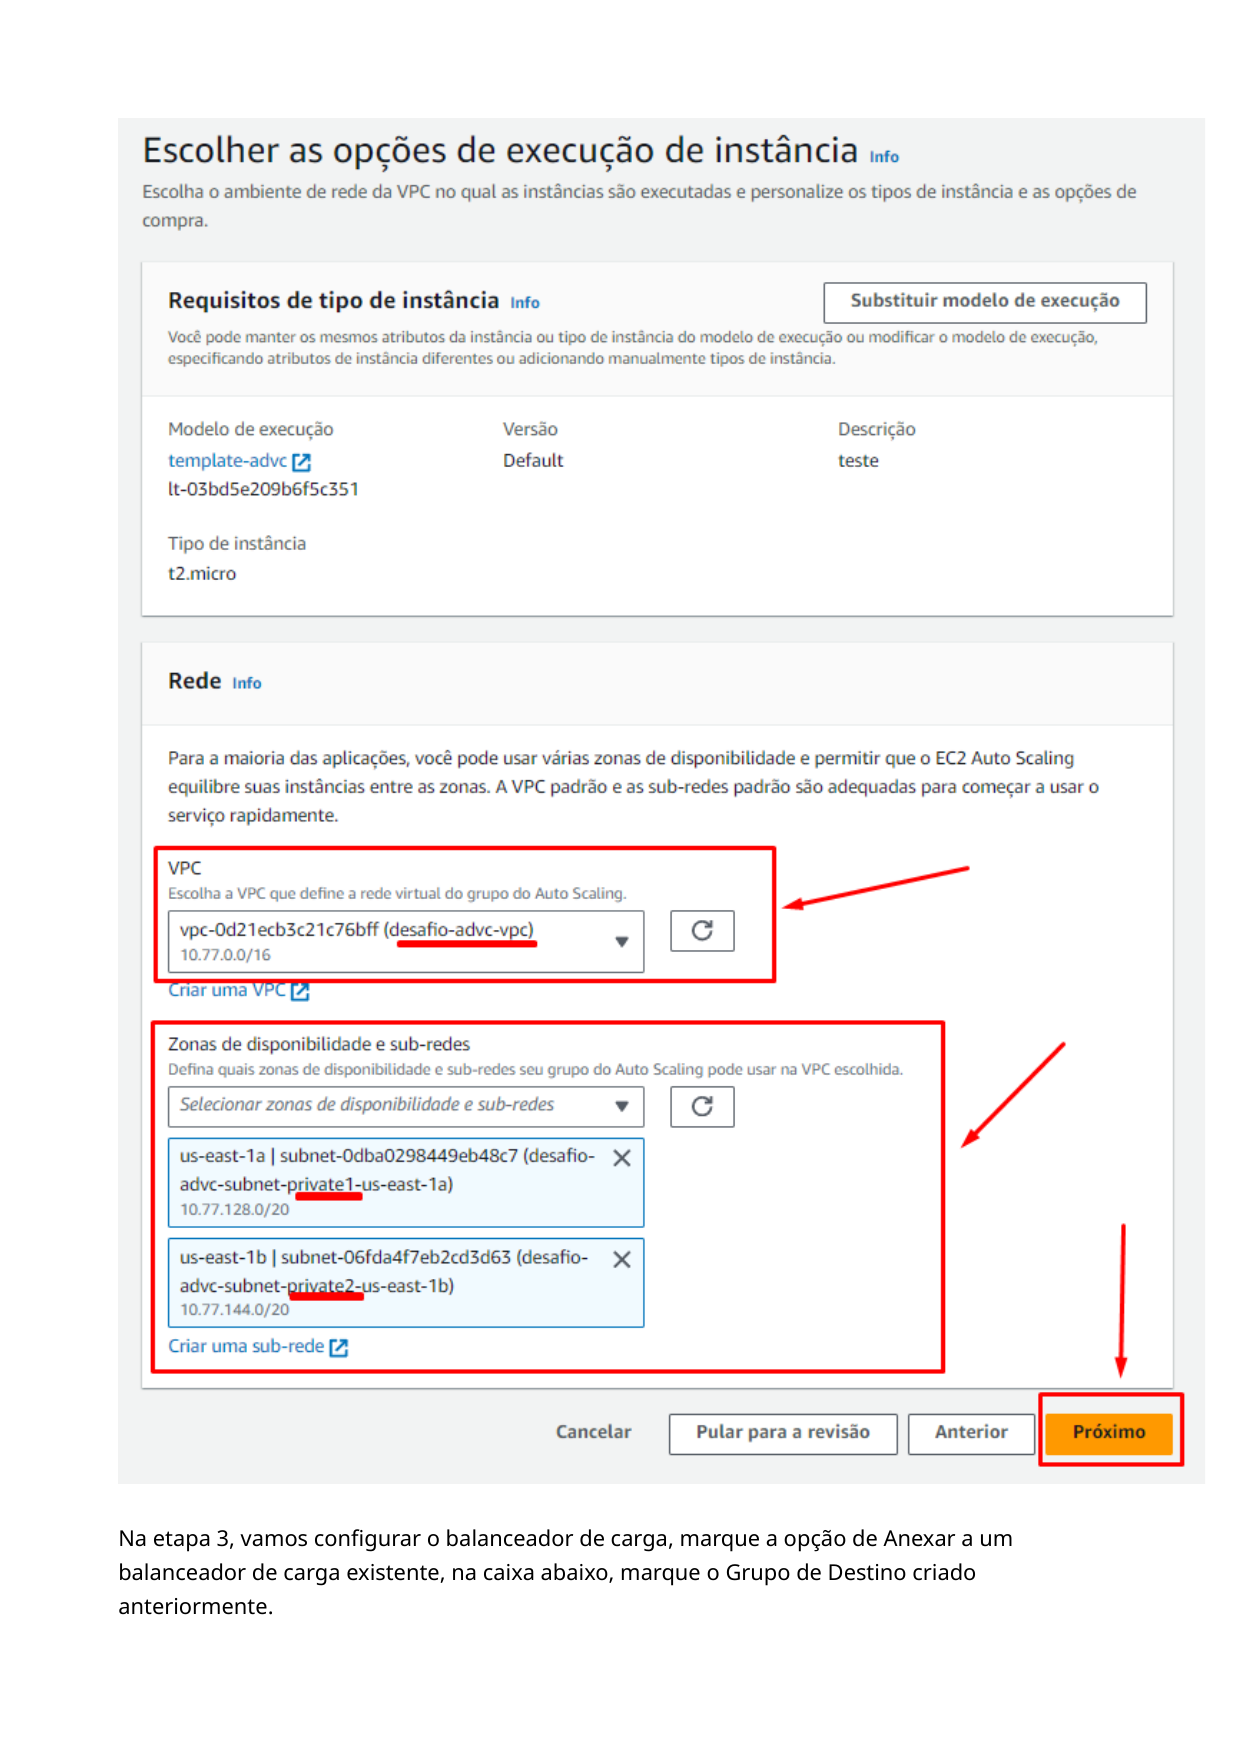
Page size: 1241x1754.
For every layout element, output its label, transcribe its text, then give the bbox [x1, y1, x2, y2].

picture [118, 118, 1206, 1484]
text Na etapa 3, vamos configurar o balanceador de carga, marque a opção de Anexar a um balanceador de carga existente, na caixa abaixo, marque o Grupo de Destino criado anteriormente. [118, 1522, 1122, 1621]
